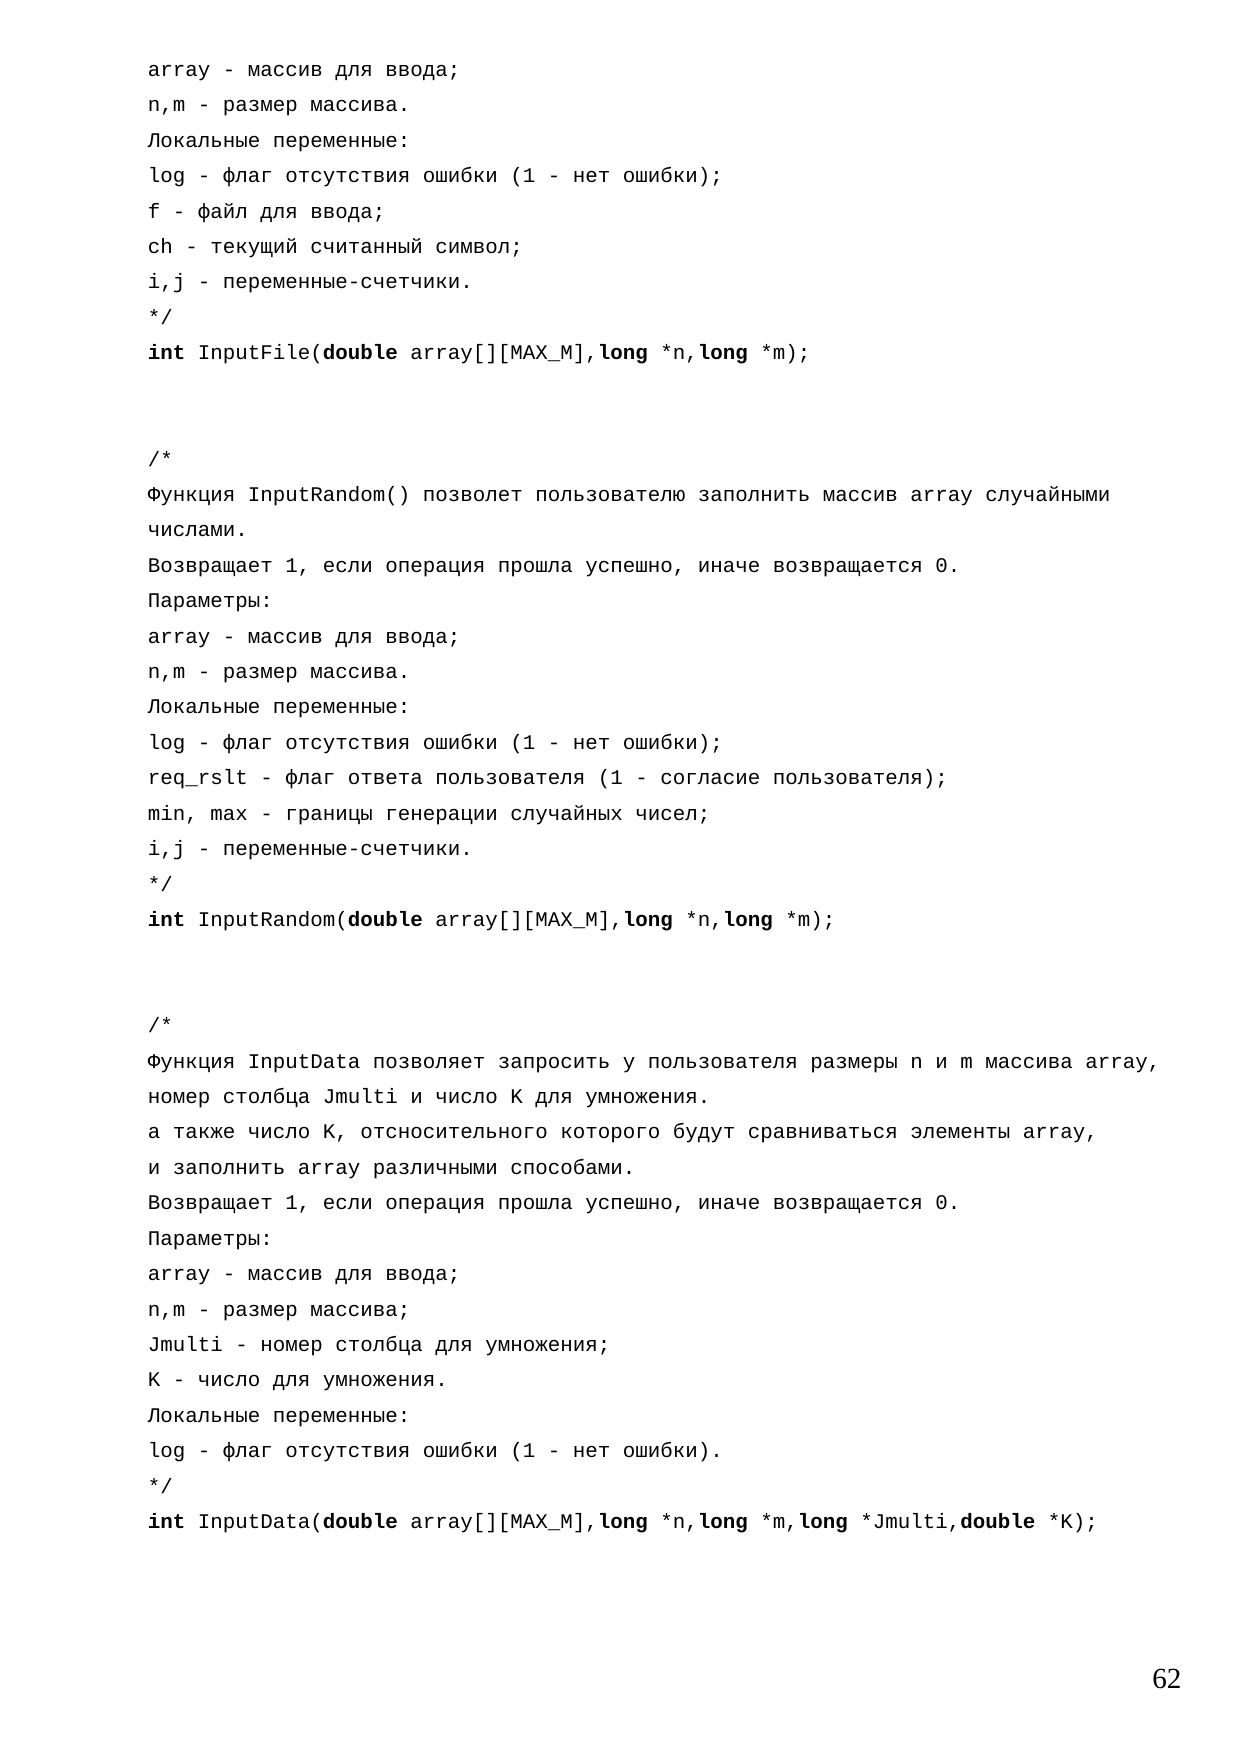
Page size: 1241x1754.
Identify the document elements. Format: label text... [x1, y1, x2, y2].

text и заполнить array различными способами. [148, 1157, 1181, 1181]
text i,j - переменные-счетчики. [148, 272, 1181, 295]
text n,m - размер массива; [148, 1299, 1181, 1322]
text */ [148, 307, 1181, 331]
text Локальные переменные: [148, 130, 1181, 153]
text Функция InputRandom() позволет пользователю заполнить массив array случайными числами. [148, 484, 1181, 543]
text array - массив для ввода; [148, 1263, 1181, 1287]
text ch - текущий считанный символ; [148, 236, 1181, 260]
text Возвращает 1, если операция прошла успешно, иначе возвращается 0. [148, 1192, 1181, 1216]
text int InputFile(double array[][MAX_M],long *n,long *m); [148, 342, 1181, 366]
text min, max - границы генерации случайных чисел; [148, 803, 1181, 826]
text Локальные переменные: [148, 1405, 1181, 1428]
text n,m - размер массива. [148, 661, 1181, 685]
text /* [148, 1015, 1181, 1039]
text n,m - размер массива. [148, 94, 1181, 118]
text int InputData(double array[][MAX_M],long *n,long *m,long *Jmulti,double *K); [148, 1511, 1181, 1535]
text */ [148, 1476, 1181, 1499]
text Параметры: [148, 590, 1181, 614]
text K - число для умножения. [148, 1369, 1181, 1393]
text /* [148, 449, 1181, 472]
text Локальные переменные: [148, 697, 1181, 720]
text */ [148, 874, 1181, 897]
text log - флаг отсутствия ошибки (1 - нет ошибки); [148, 732, 1181, 756]
text log - флаг отсутствия ошибки (1 - нет ошибки); [148, 165, 1181, 189]
text i,j - переменные-счетчики. [148, 838, 1181, 862]
text array - массив для ввода; [148, 59, 1181, 83]
text array - массив для ввода; [148, 626, 1181, 649]
text Возвращает 1, если операция прошла успешно, иначе возвращается 0. [148, 555, 1181, 578]
text Параметры: [148, 1228, 1181, 1251]
text а также число K, отсносительного которого будут сравниваться элементы array, [148, 1122, 1181, 1145]
text log - флаг отсутствия ошибки (1 - нет ошибки). [148, 1440, 1181, 1464]
text Функция InputData позволяет запросить у пользователя размеры n и m массива array, [148, 1051, 1181, 1074]
text f - файл для ввода; [148, 201, 1181, 224]
text номер столбца Jmulti и число K для умножения. [148, 1086, 1181, 1110]
text int InputRandom(double array[][MAX_M],long *n,long *m); [148, 909, 1181, 933]
text Jmulti - номер столбца для умножения; [148, 1334, 1181, 1358]
text req_rslt - флаг ответа пользователя (1 - согласие пользователя); [148, 767, 1181, 791]
